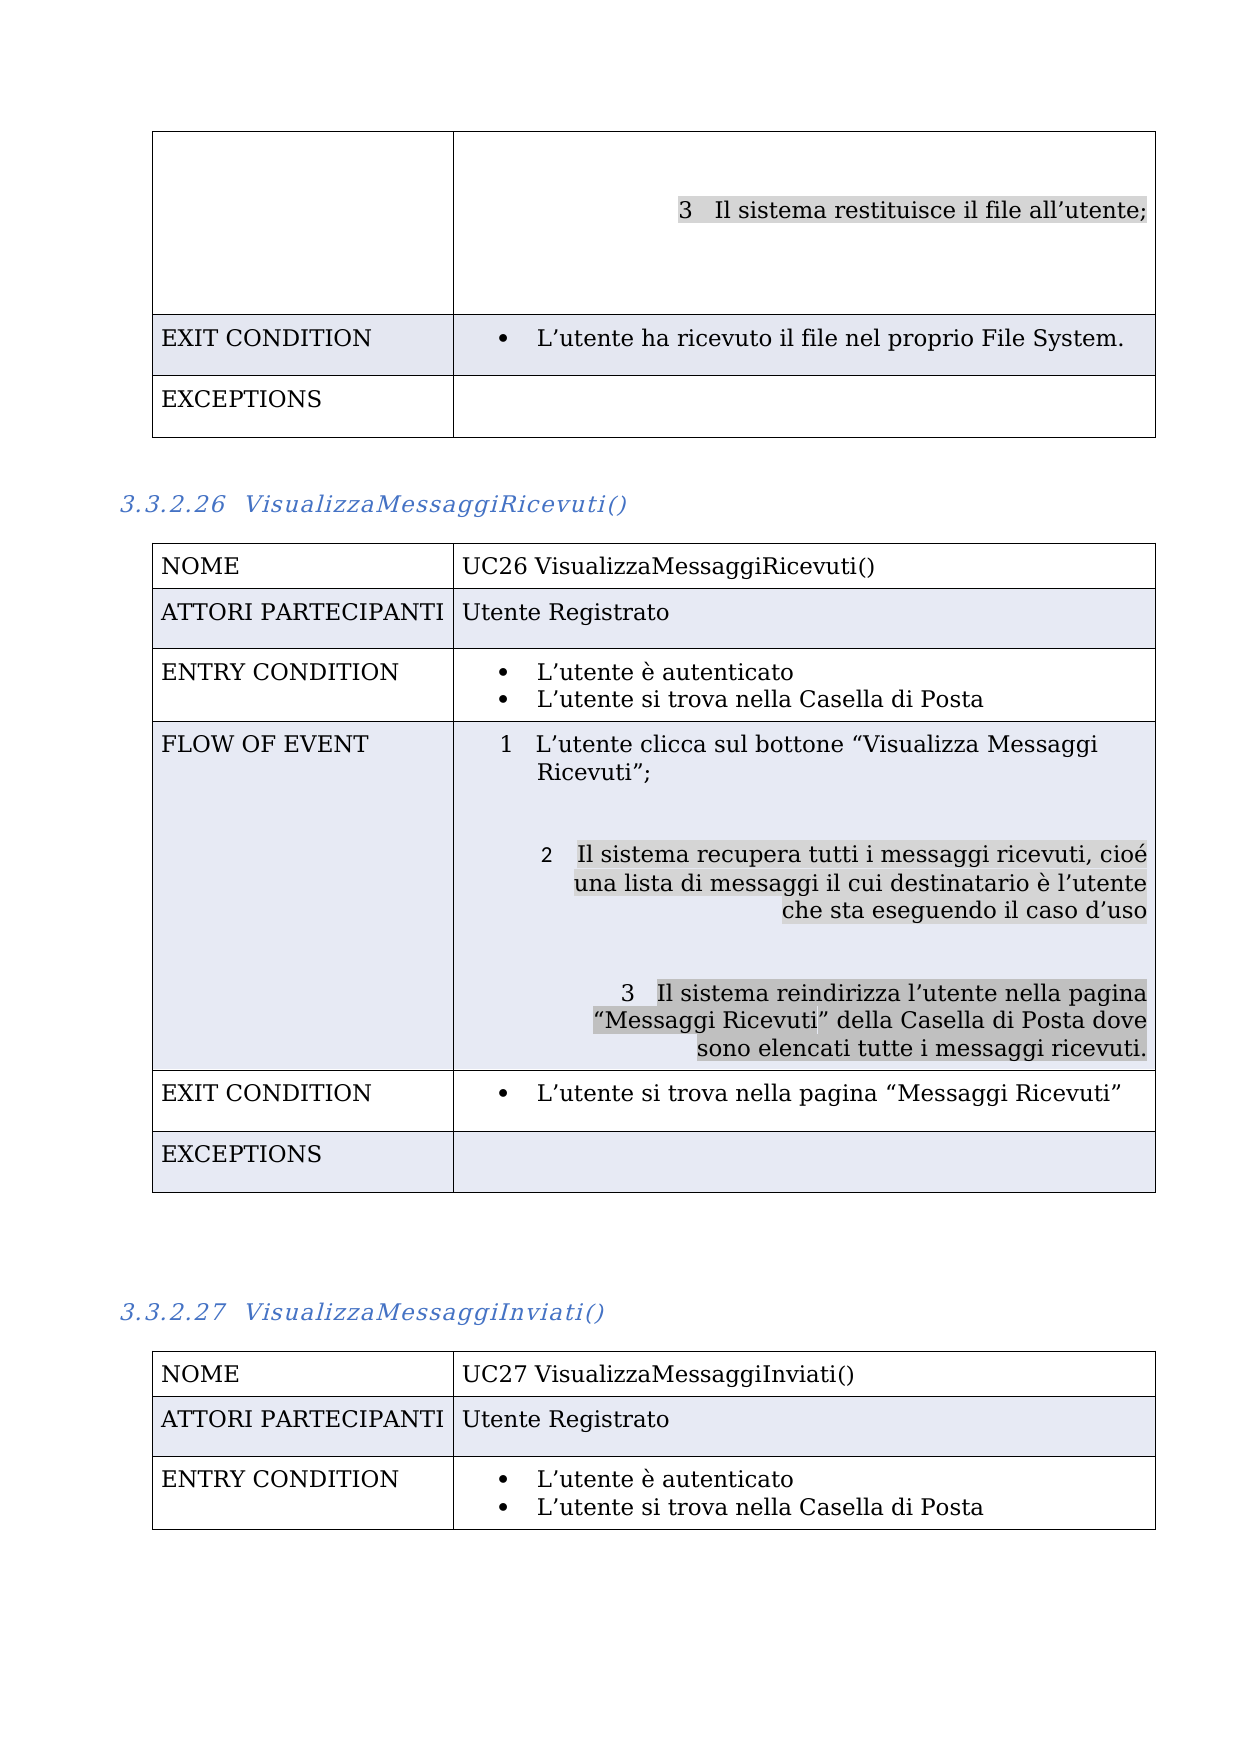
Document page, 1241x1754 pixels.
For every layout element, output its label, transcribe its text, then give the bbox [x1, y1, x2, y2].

table_cell [454, 376, 1155, 437]
table_cell EXIT CONDITION [153, 315, 453, 375]
table_cell EXIT CONDITION [153, 1071, 453, 1131]
table_cell ATTORI PARTECIPANTI [153, 589, 453, 648]
table_cell Utente Registrato [454, 1397, 1155, 1456]
table_cell [153, 132, 453, 314]
table_cell L’utente ha ricevuto il file nel proprio File System. [454, 315, 1155, 375]
table_cell EXCEPTIONS [153, 376, 453, 437]
subtitle 3.3.2.26 VisualizzaMessaggiRicevuti() [118, 490, 1122, 518]
table_header NOME [153, 544, 453, 588]
table_cell ATTORI PARTECIPANTI [153, 1397, 453, 1456]
table_cell Utente Registrato [454, 589, 1155, 648]
table_cell L’utente si trova nella pagina “Messaggi Ricevuti” [454, 1071, 1155, 1131]
table_cell FLOW OF EVENT [153, 722, 453, 1069]
table_cell ENTRY CONDITION [153, 1457, 453, 1529]
table_header UC27 VisualizzaMessaggiInviati() [454, 1352, 1155, 1396]
subtitle 3.3.2.27 VisualizzaMessaggiInviati() [118, 1298, 1122, 1326]
table_header UC26 VisualizzaMessaggiRicevuti() [454, 544, 1155, 588]
table_cell L’utente clicca sul bottone di download per l’allegato; Il sistema recupera il file allegato; Il sistema restituisce il file all’utente; [454, 132, 1155, 314]
table_cell EXCEPTIONS [153, 1132, 453, 1192]
table_cell L’utente è autenticato L’utente si trova nella Casella di Posta [454, 1457, 1155, 1529]
table_cell L’utente clicca sul bottone “Visualizza Messaggi Ricevuti”; Il sistema recupera tutti i messaggi ricevuti, cioé una lista di messaggi il cui destinatario è l’utente che sta eseguendo il caso d’uso Il sistema reindirizza l’utente nella pagina “Messaggi Ricevuti” della Casella di Posta dove sono elencati tutte i messaggi ricevuti. [454, 722, 1155, 1069]
table_header NOME [153, 1352, 453, 1396]
table_cell [454, 1132, 1155, 1192]
table_cell L’utente è autenticato L’utente si trova nella Casella di Posta [454, 649, 1155, 721]
table_cell ENTRY CONDITION [153, 649, 453, 721]
